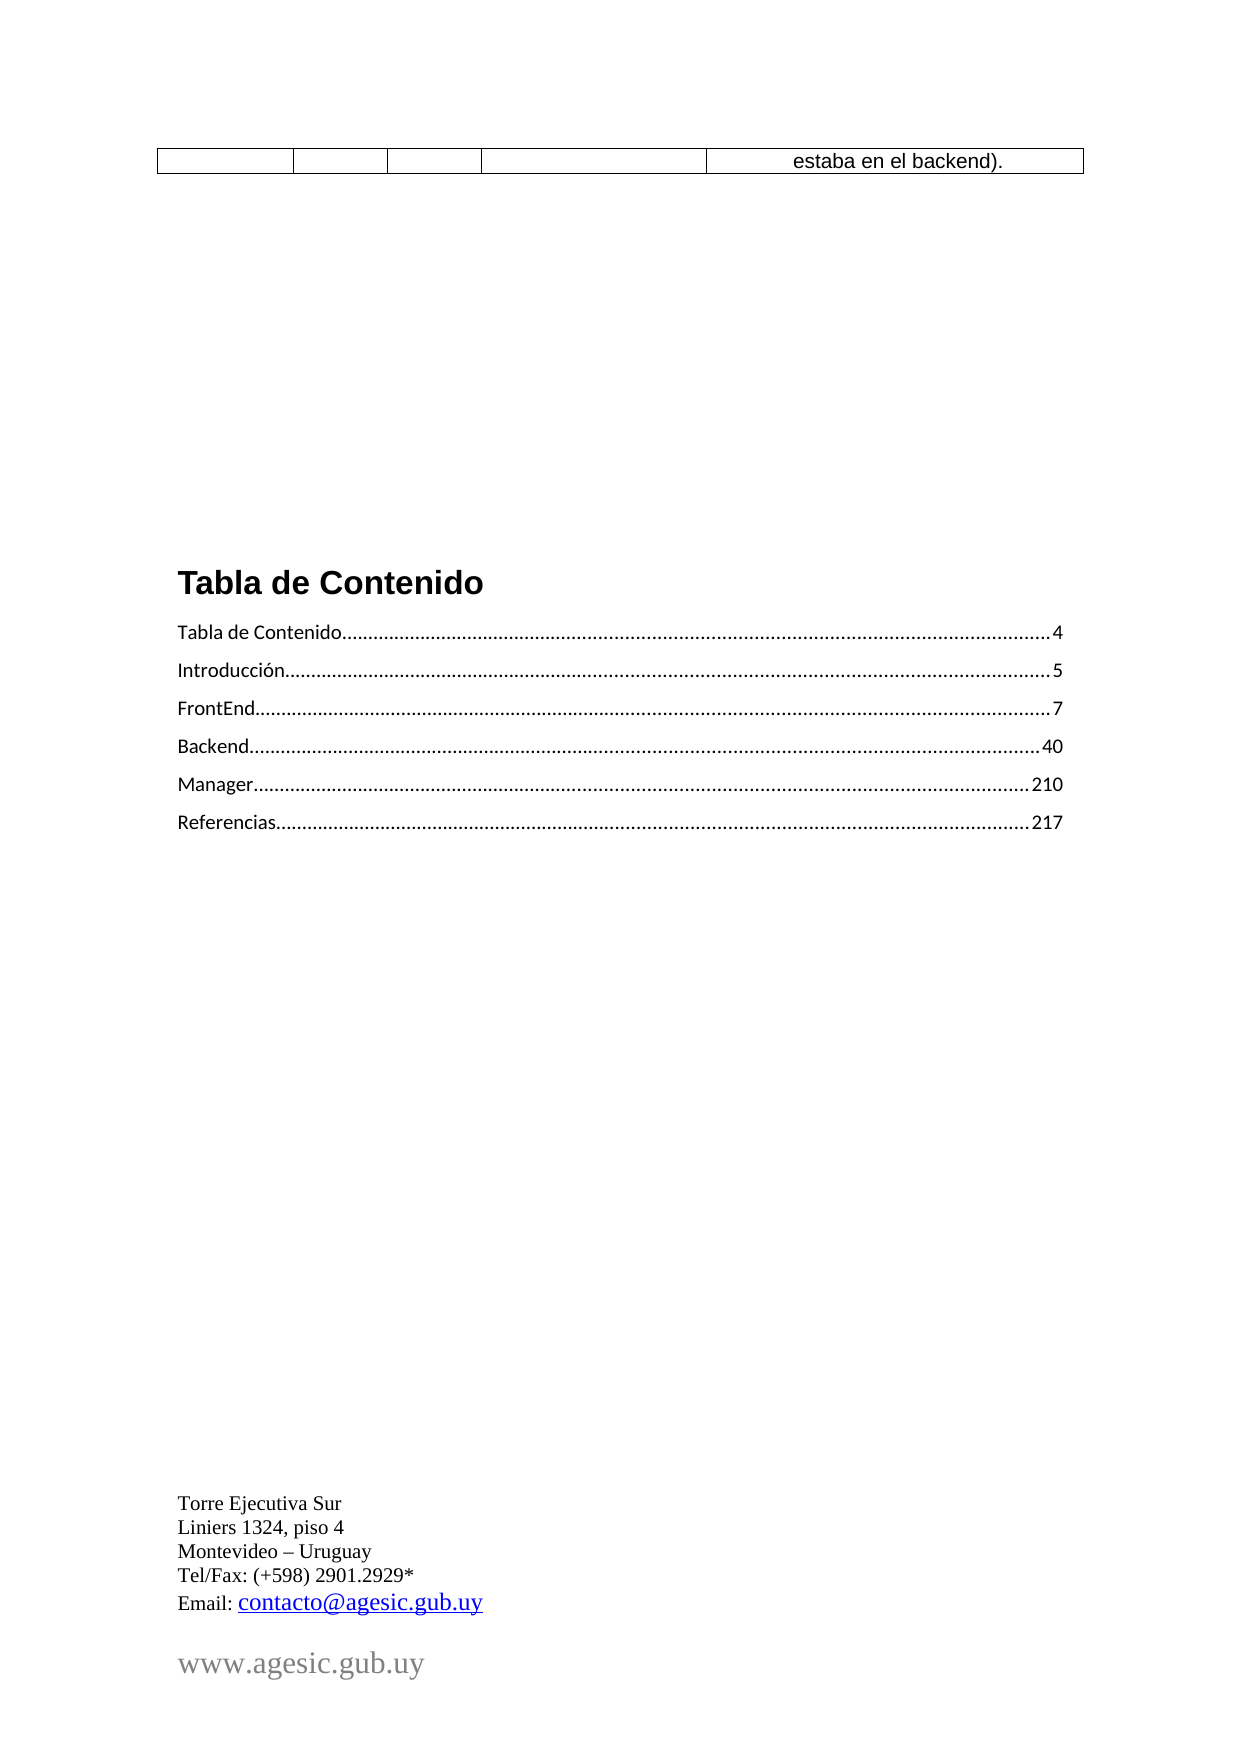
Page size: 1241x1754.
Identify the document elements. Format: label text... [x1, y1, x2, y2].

text Referencias 217 [177, 809, 1063, 834]
text Tabla de Contenido 4 [177, 619, 1063, 645]
text FrontEnd 7 [177, 695, 1063, 721]
text Backend 40 [177, 733, 1063, 759]
text Manager 210 [177, 771, 1063, 797]
text Tabla de Contenido [177, 563, 1063, 601]
table_cell estaba en el backend). [707, 149, 1083, 173]
table_cell [294, 149, 387, 173]
table_cell [388, 149, 481, 173]
table_cell [158, 149, 293, 173]
text Introducción 5 [177, 657, 1063, 683]
table_cell [482, 149, 706, 173]
